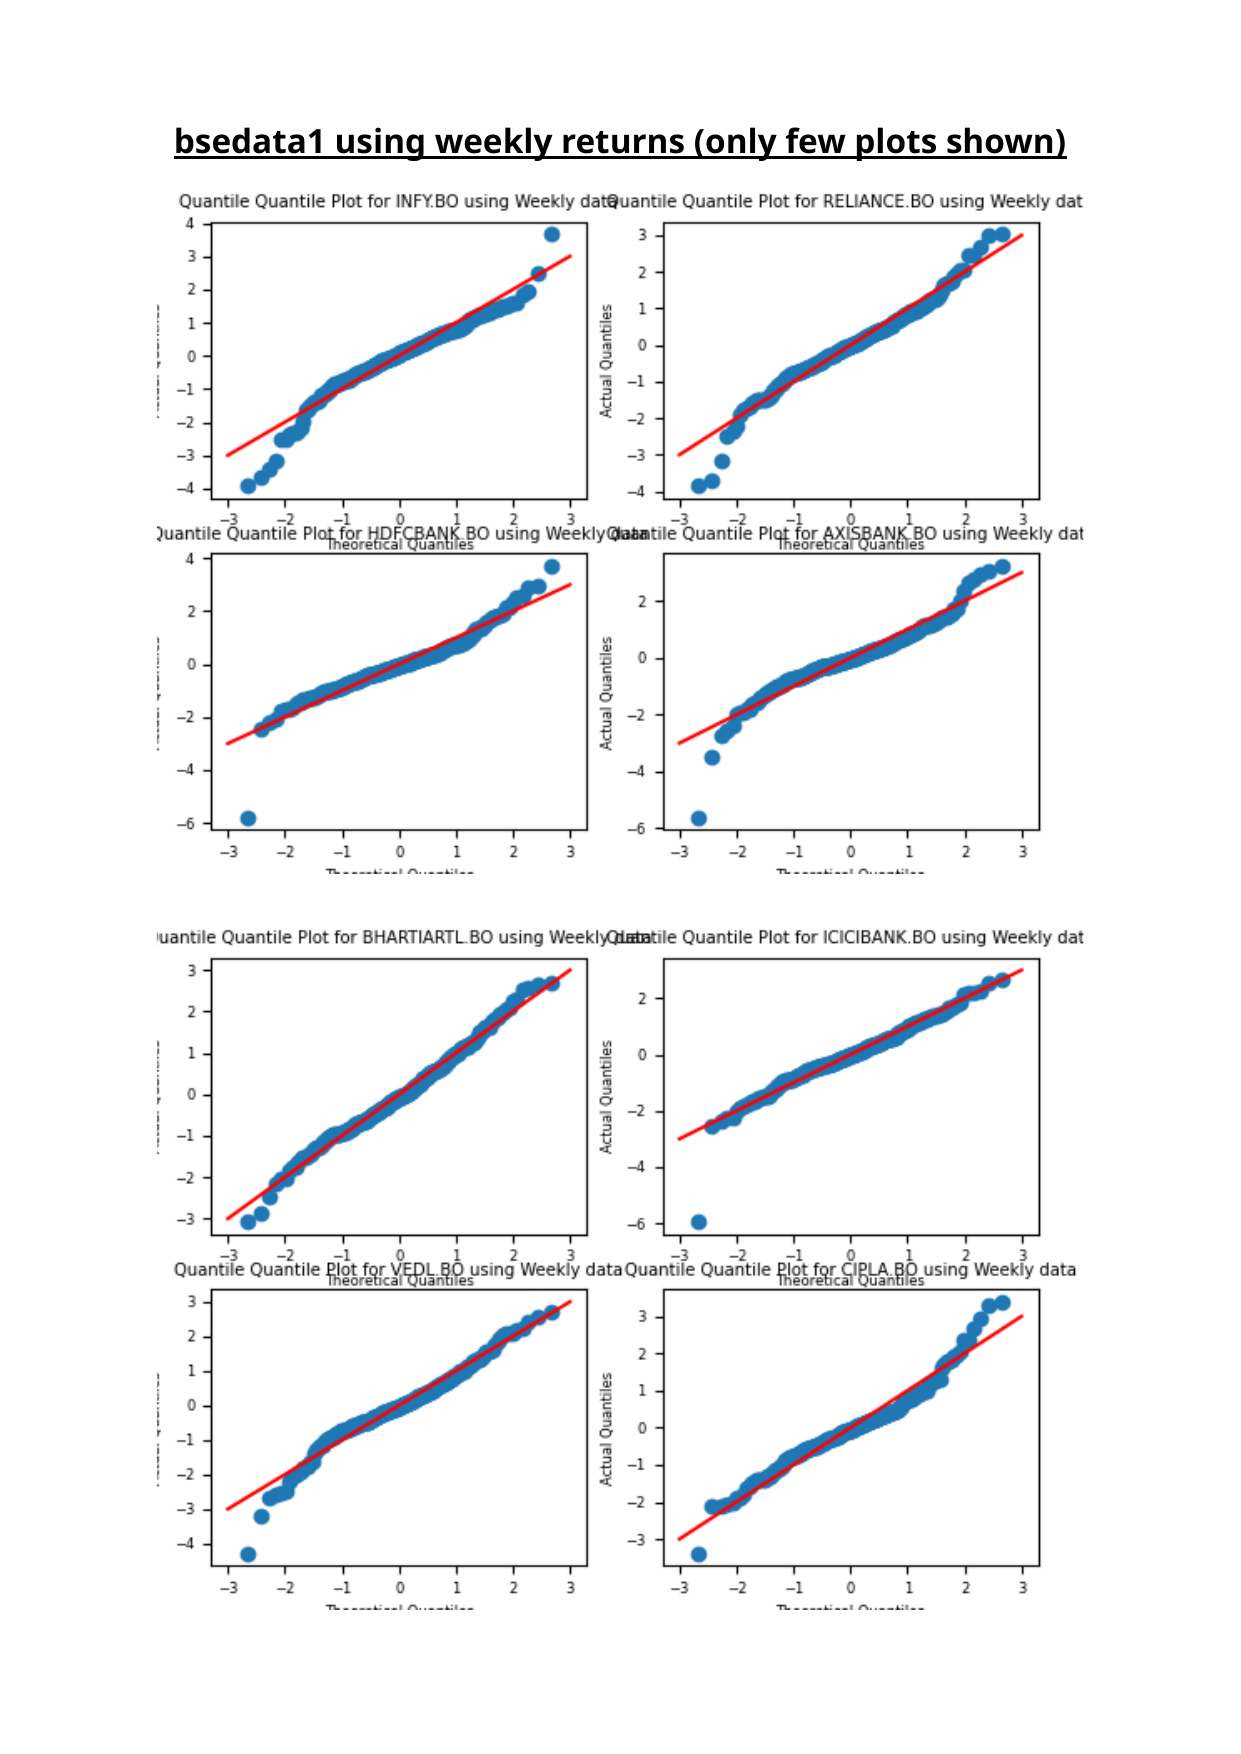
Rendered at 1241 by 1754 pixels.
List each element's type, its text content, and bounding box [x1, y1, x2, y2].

picture [156, 183, 1084, 874]
picture [156, 919, 1084, 1610]
text bsedata1 using weekly returns (only few plots shown) [118, 118, 1122, 163]
